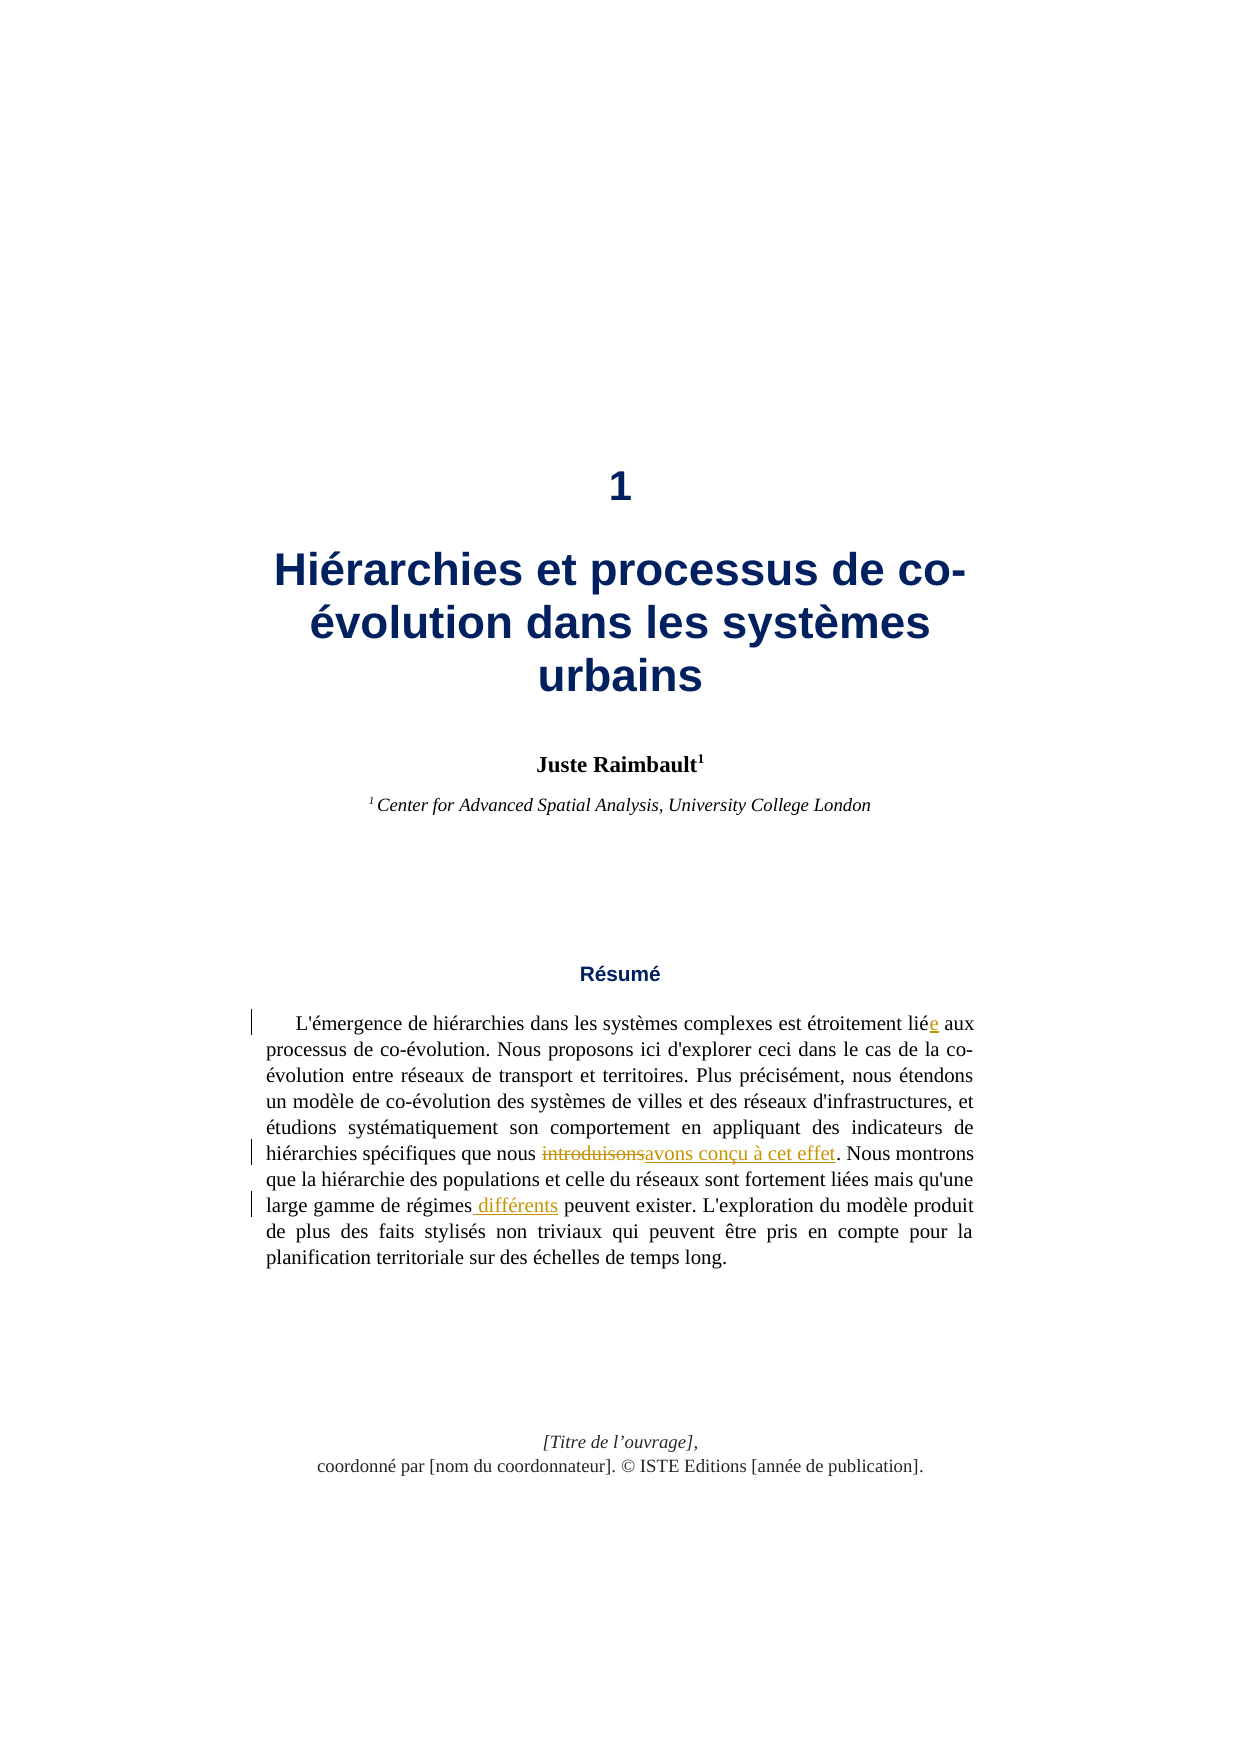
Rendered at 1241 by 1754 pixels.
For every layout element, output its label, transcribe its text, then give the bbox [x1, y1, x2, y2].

text Résumé [266, 960, 974, 986]
text Juste Raimbault1 [266, 751, 974, 777]
title Hiérarchies et processus de co-évolution dans les systèmes urbains [266, 543, 974, 701]
text 1 [266, 462, 974, 509]
text 1 Center for Advanced Spatial Analysis, University College London [266, 790, 974, 816]
text L'émergence de hiérarchies dans les systèmes complexes est étroitement liée aux processus de co-évolution. Nous proposons ici d'explorer ceci dans le cas de la co-évolution entre réseaux de transport et territoires. Plus précisément, nous étendons un modèle de co-évolution des systèmes de villes et des réseaux d'infrastructures, et étudions systématiquement son comportement en appliquant des indicateurs de hiérarchies spécifiques que nous avons conçu à cet effet. Nous montrons que la hiérarchie des populations et celle du réseaux sont fortement liées mais qu'une large gamme de régimes différents peuvent exister. L'exploration du modèle produit de plus des faits stylisés non triviaux qui peuvent être pris en compte pour la planification territoriale sur des échelles de temps long. [266, 1009, 974, 1269]
